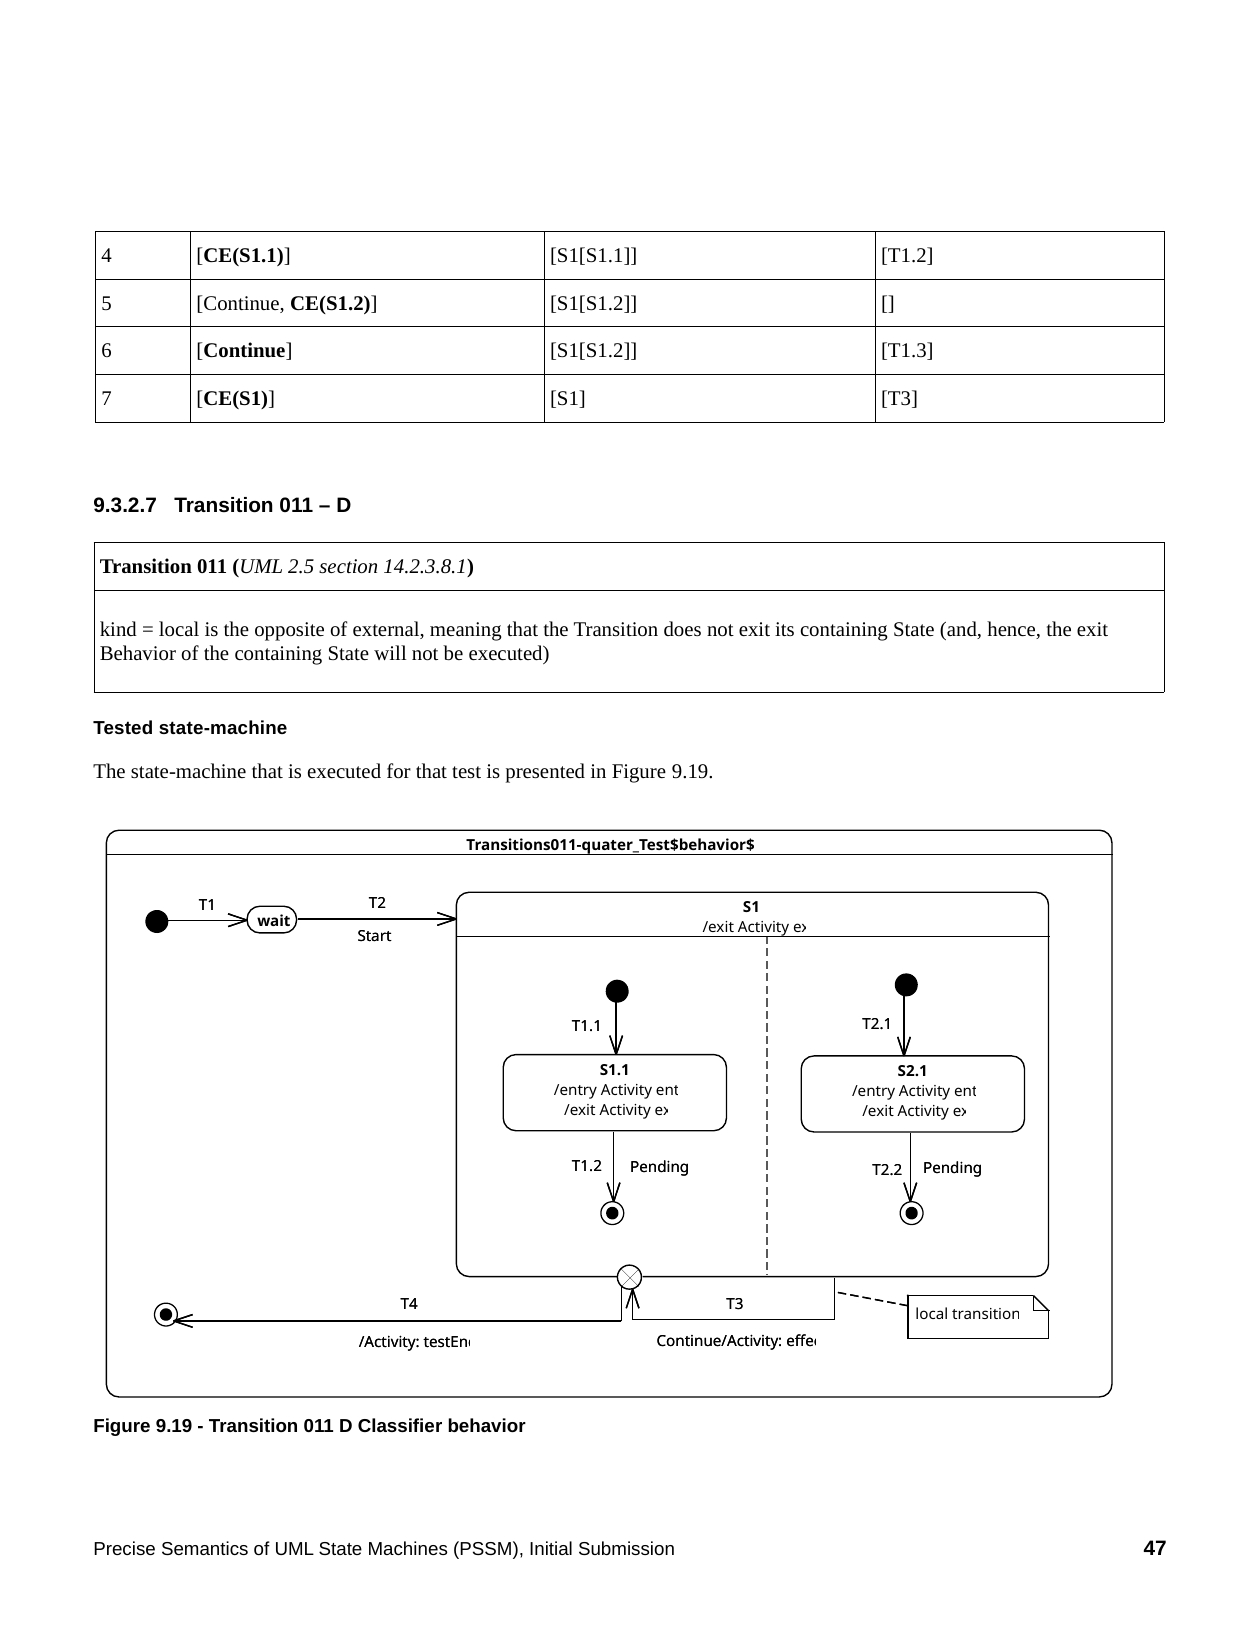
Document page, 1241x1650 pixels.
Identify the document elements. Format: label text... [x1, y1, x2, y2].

table_cell 7 [96, 375, 190, 422]
table_cell [T1.3] [876, 327, 1164, 374]
table_cell [CE(S1.1)] [191, 232, 544, 279]
table_cell [Continue] [191, 327, 544, 374]
table_cell [CE(S1)] [191, 375, 544, 422]
table_cell [S1] [545, 375, 875, 422]
table_cell 5 [96, 280, 190, 326]
table_cell 6 [96, 327, 190, 374]
text The state-machine that is executed for that test is presented in Figure 9.19. [93, 759, 1164, 783]
table_cell [] [876, 280, 1164, 326]
subtitle Tested state-machine [93, 717, 1164, 738]
table_cell [T3] [876, 375, 1164, 422]
subtitle Transition 011 – D [93, 492, 1164, 517]
table_cell [S1[S1.1]] [545, 232, 875, 279]
table_cell [Continue, CE(S1.2)] [191, 280, 544, 326]
table_cell kind = local is the opposite of external, meaning that the Transition does not exit its containing State (and, hence, the exit Behavior of the containing State will not be executed) [95, 591, 1164, 692]
table_cell 4 [96, 232, 190, 279]
table_cell [T1.2] [876, 232, 1164, 279]
table_cell [S1[S1.2]] [545, 327, 875, 374]
table_header Transition 011 (UML 2.5 section 14.2.3.8.1) [95, 543, 1164, 590]
text Figure 9.19 - Transition 011 D Classifier behavior [93, 817, 1127, 1436]
table_cell [S1[S1.2]] [545, 280, 875, 326]
